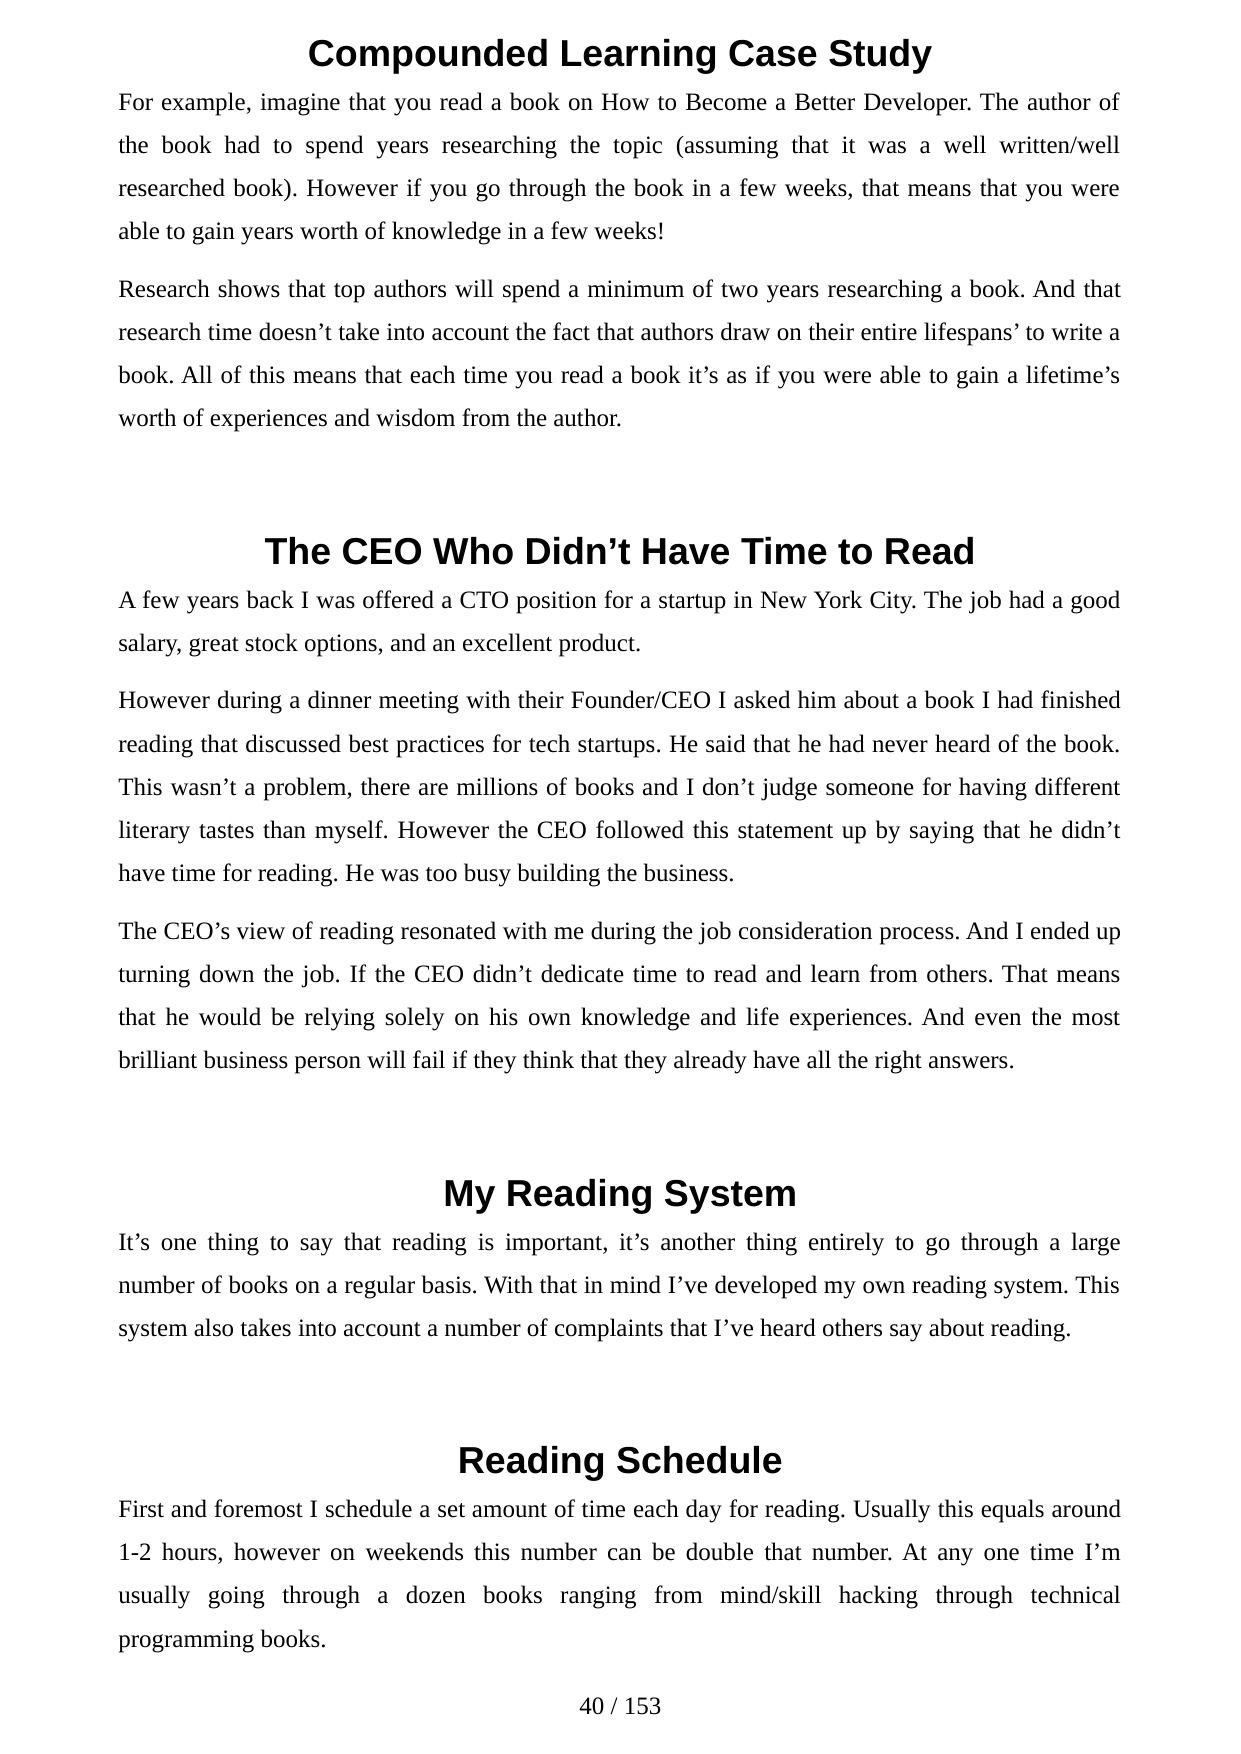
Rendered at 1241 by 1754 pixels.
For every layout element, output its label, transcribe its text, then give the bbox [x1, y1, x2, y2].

subtitle Compounded Learning Case Study [118, 31, 1122, 74]
text First and foremost I schedule a set amount of time each day for reading. Usually this equals around 1-2 hours, however on weekends this number can be double that number. At any one time I’m usually going through a dozen books ranging from mind/skill hacking through technical programming books. [118, 1494, 1122, 1652]
subtitle Reading Schedule [118, 1439, 1122, 1482]
text It’s one thing to say that reading is important, it’s another thing entirely to go through a large number of books on a regular basis. With that in mind I’ve developed my own reading system. This system also takes into account a number of complaints that I’ve heard others say about reading. [118, 1227, 1122, 1342]
text Research shows that top authors will spend a minimum of two years researching a book. And that research time doesn’t take into account the fact that authors draw on their entire lifespans’ to write a book. All of this means that each time you read a book it’s as if you were able to gain a lifetime’s worth of experiences and wisdom from the author. [118, 274, 1122, 432]
text The CEO’s view of reading resonated with me during the job consideration process. And I ended up turning down the job. If the CEO didn’t dedicate time to read and learn from others. That means that he would be relying solely on his own knowledge and life experiences. And even the most brilliant business person will fail if they think that they already have all the right answers. [118, 916, 1122, 1074]
subtitle The CEO Who Didn’t Have Time to Read [118, 529, 1122, 572]
subtitle My Reading System [118, 1171, 1122, 1214]
text However during a dinner meeting with their Founder/CEO I asked him about a book I had finished reading that discussed best practices for tech startups. He said that he had never heard of the book. This wasn’t a problem, there are millions of books and I don’t judge someone for having different literary tastes than myself. However the CEO followed this statement up by saying that he didn’t have time for reading. He was too busy building the business. [118, 686, 1122, 887]
text For example, imagine that you read a book on How to Become a Better Developer. The author of the book had to spend years researching the topic (assuming that it was a well written/well researched book). However if you go through the book in a few weeks, that means that you were able to gain years worth of knowledge in a few weeks! [118, 87, 1122, 245]
text A few years back I was offered a CTO position for a startup in New York City. The job had a good salary, great stock options, and an excellent product. [118, 585, 1122, 657]
